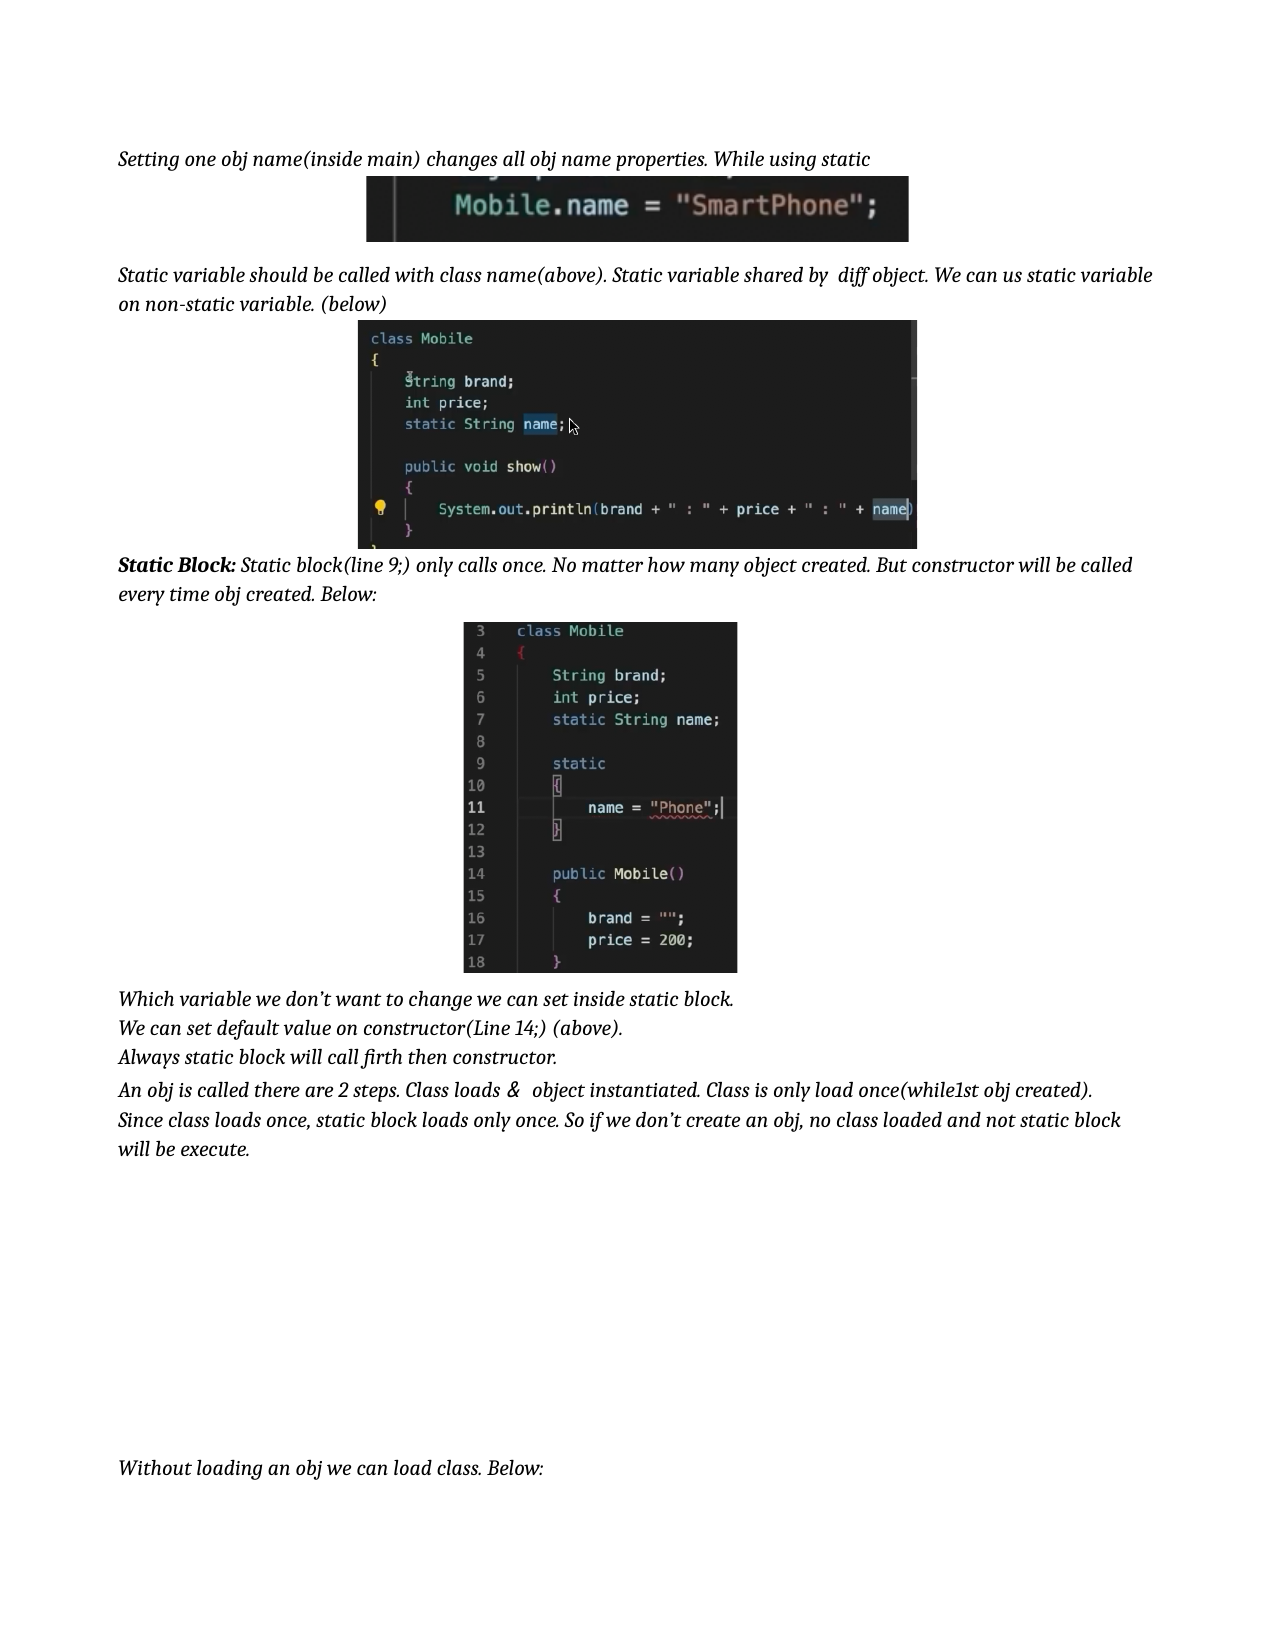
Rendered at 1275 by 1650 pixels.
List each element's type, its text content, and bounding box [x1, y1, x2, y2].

text We can set default value on constructor(Line 14;) (above). [118, 1016, 1157, 1041]
text Which variable we don’t want to change we can set inside static block. [118, 987, 1157, 1012]
picture [463, 622, 738, 973]
text Without loading an obj we can load class. Below: [118, 1455, 1157, 1481]
text Setting one obj name(inside main) changes all obj name properties. While using static [118, 147, 1157, 172]
text Static Block: Static block(line 9;) only calls once. No matter how many object created. But constructor will be called every time obj created. Below: [118, 552, 1157, 607]
text Static variable should be called with class name(above). Static variable shared by diff object. We can us static variable on non-static variable. (below) [118, 263, 1157, 317]
text Since class loads once, static block loads only once. So if we don’t create an obj, no class loaded and not static block will be execute. [118, 1108, 1157, 1162]
text An obj is called there are 2 steps. Class loads & object instantiated. Class is only load once(while1st obj created). [118, 1074, 1157, 1103]
picture [366, 176, 909, 242]
text Always static block will call firth then constructor. [118, 1045, 1157, 1070]
picture [357, 320, 918, 549]
